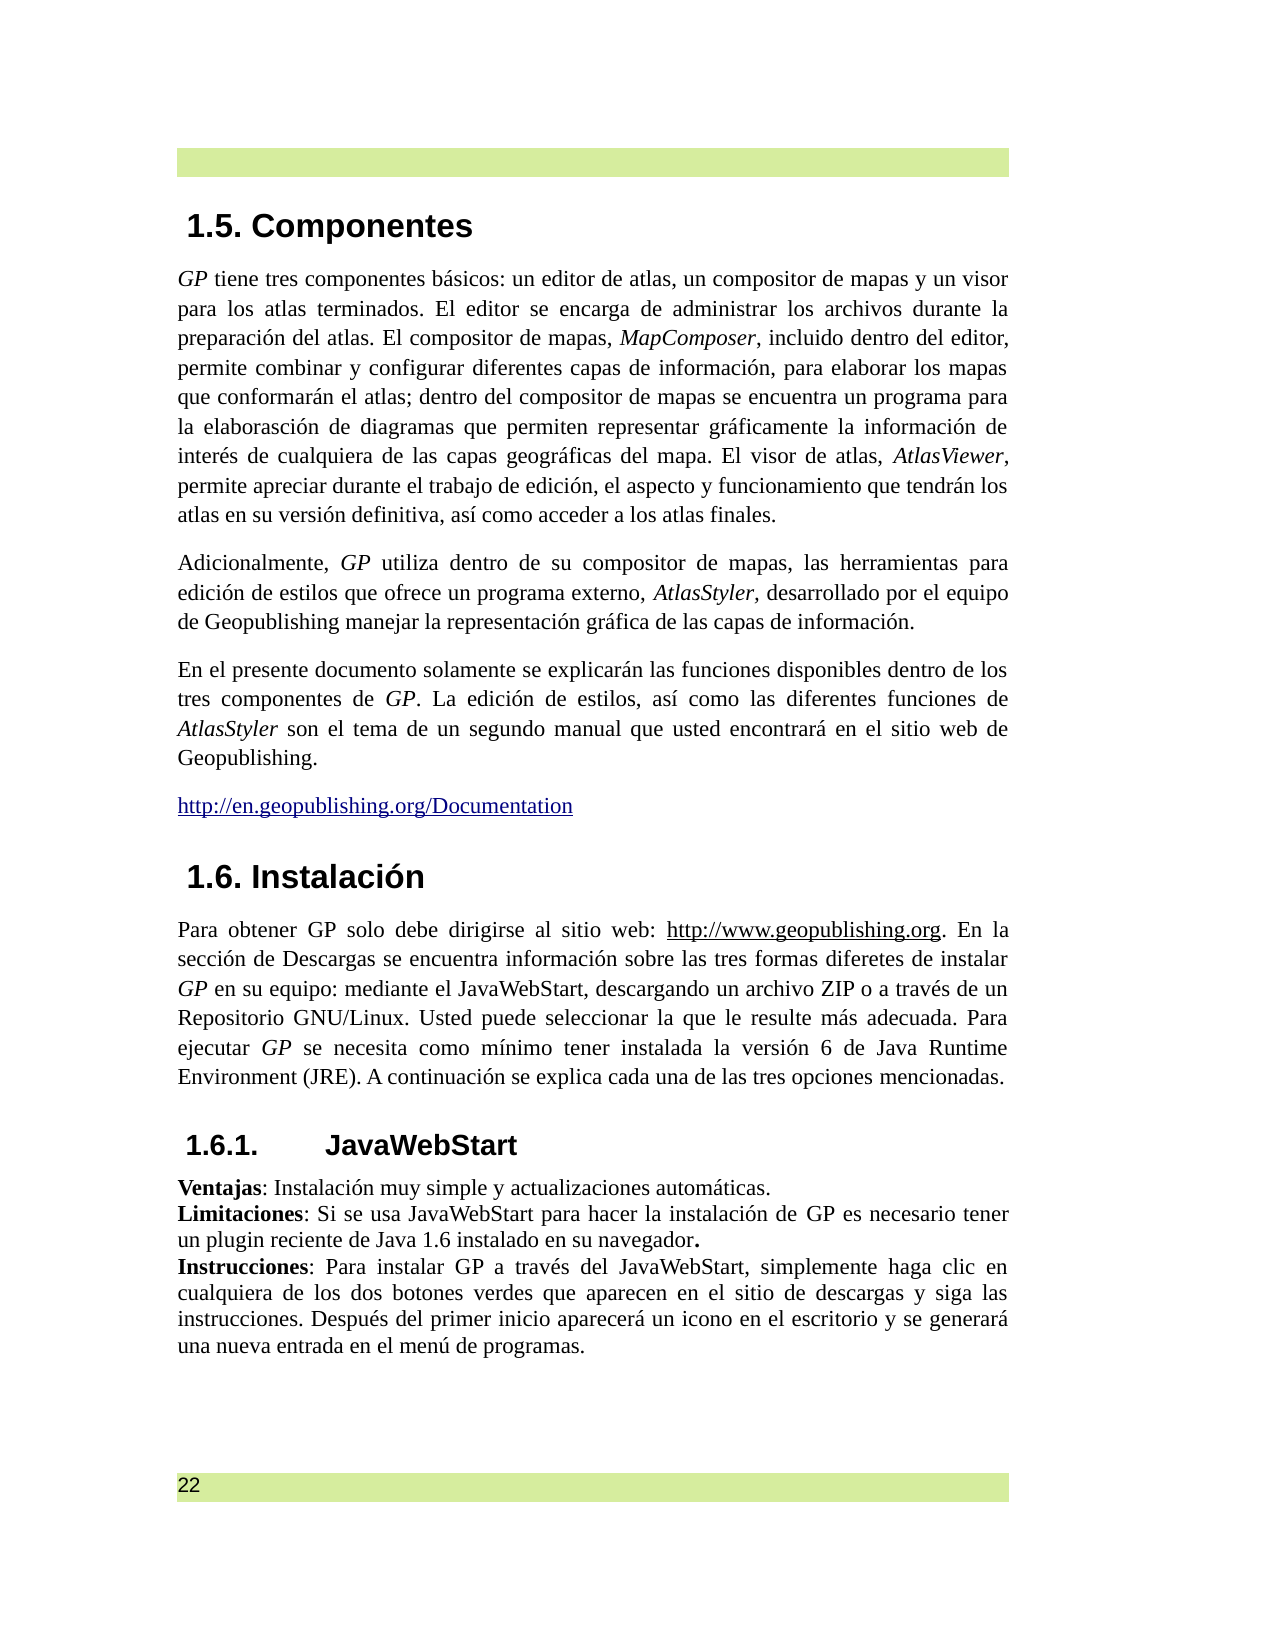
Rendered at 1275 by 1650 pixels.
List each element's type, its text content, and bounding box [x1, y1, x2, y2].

text Instrucciones: Para instalar GP a través del JavaWebStart, simplemente haga clic en cualquiera de los dos botones verdes que aparecen en el sitio de descargas y siga las instrucciones. Después del primer inicio aparecerá un icono en el escritorio y se generará una nueva entrada en el menú de programas. [177, 1253, 1009, 1358]
subtitle Instalación [177, 857, 1009, 895]
text GP tiene tres componentes básicos: un editor de atlas, un compositor de mapas y un visor para los atlas terminados. El editor se encarga de administrar los archivos durante la preparación del atlas. El compositor de mapas, MapComposer, incluido dentro del editor, permite combinar y configurar diferentes capas de información, para elaborar los mapas que conformarán el atlas; dentro del compositor de mapas se encuentra un programa para la elaborasción de diagramas que permiten representar gráficamente la información de interés de cualquiera de las capas geográficas del mapa. El visor de atlas, AtlasViewer, permite apreciar durante el trabajo de edición, el aspecto y funcionamiento que tendrán los atlas en su versión definitiva, así como acceder a los atlas finales. [177, 263, 1009, 529]
text Para obtener GP solo debe dirigirse al sitio web: http://www.geopublishing.org. En la sección de Descargas se encuentra información sobre las tres formas diferetes de instalar GP en su equipo: mediante el JavaWebStart, descargando un archivo ZIP o a través de un Repositorio GNU/Linux. Usted puede seleccionar la que le resulte más adecuada. Para ejecutar GP se necesita como mínimo tener instalada la versión 6 de Java Runtime Environment (JRE). A continuación se explica cada una de las tres opciones mencionadas. [177, 913, 1009, 1090]
text Adicionalmente, GP utiliza dentro de su compositor de mapas, las herramientas para edición de estilos que ofrece un programa externo, AtlasStyler, desarrollado por el equipo de Geopublishing manejar la representación gráfica de las capas de información. [177, 547, 1009, 635]
text Ventajas: Instalación muy simple y actualizaciones automáticas. [177, 1174, 1009, 1200]
text En el presente documento solamente se explicarán las funciones disponibles dentro de los tres componentes de GP. La edición de estilos, así como las diferentes funciones de AtlasStyler son el tema de un segundo manual que usted encontrará en el sitio web de Geopublishing. [177, 654, 1009, 772]
subtitle JavaWebStart [177, 1128, 1009, 1161]
text Limitaciones: Si se usa JavaWebStart para hacer la instalación de GP es necesario tener un plugin reciente de Java 1.6 instalado en su navegador. [177, 1200, 1009, 1253]
text http://en.geopublishing.org/Documentation [177, 790, 1009, 819]
subtitle Componentes [177, 207, 1009, 245]
